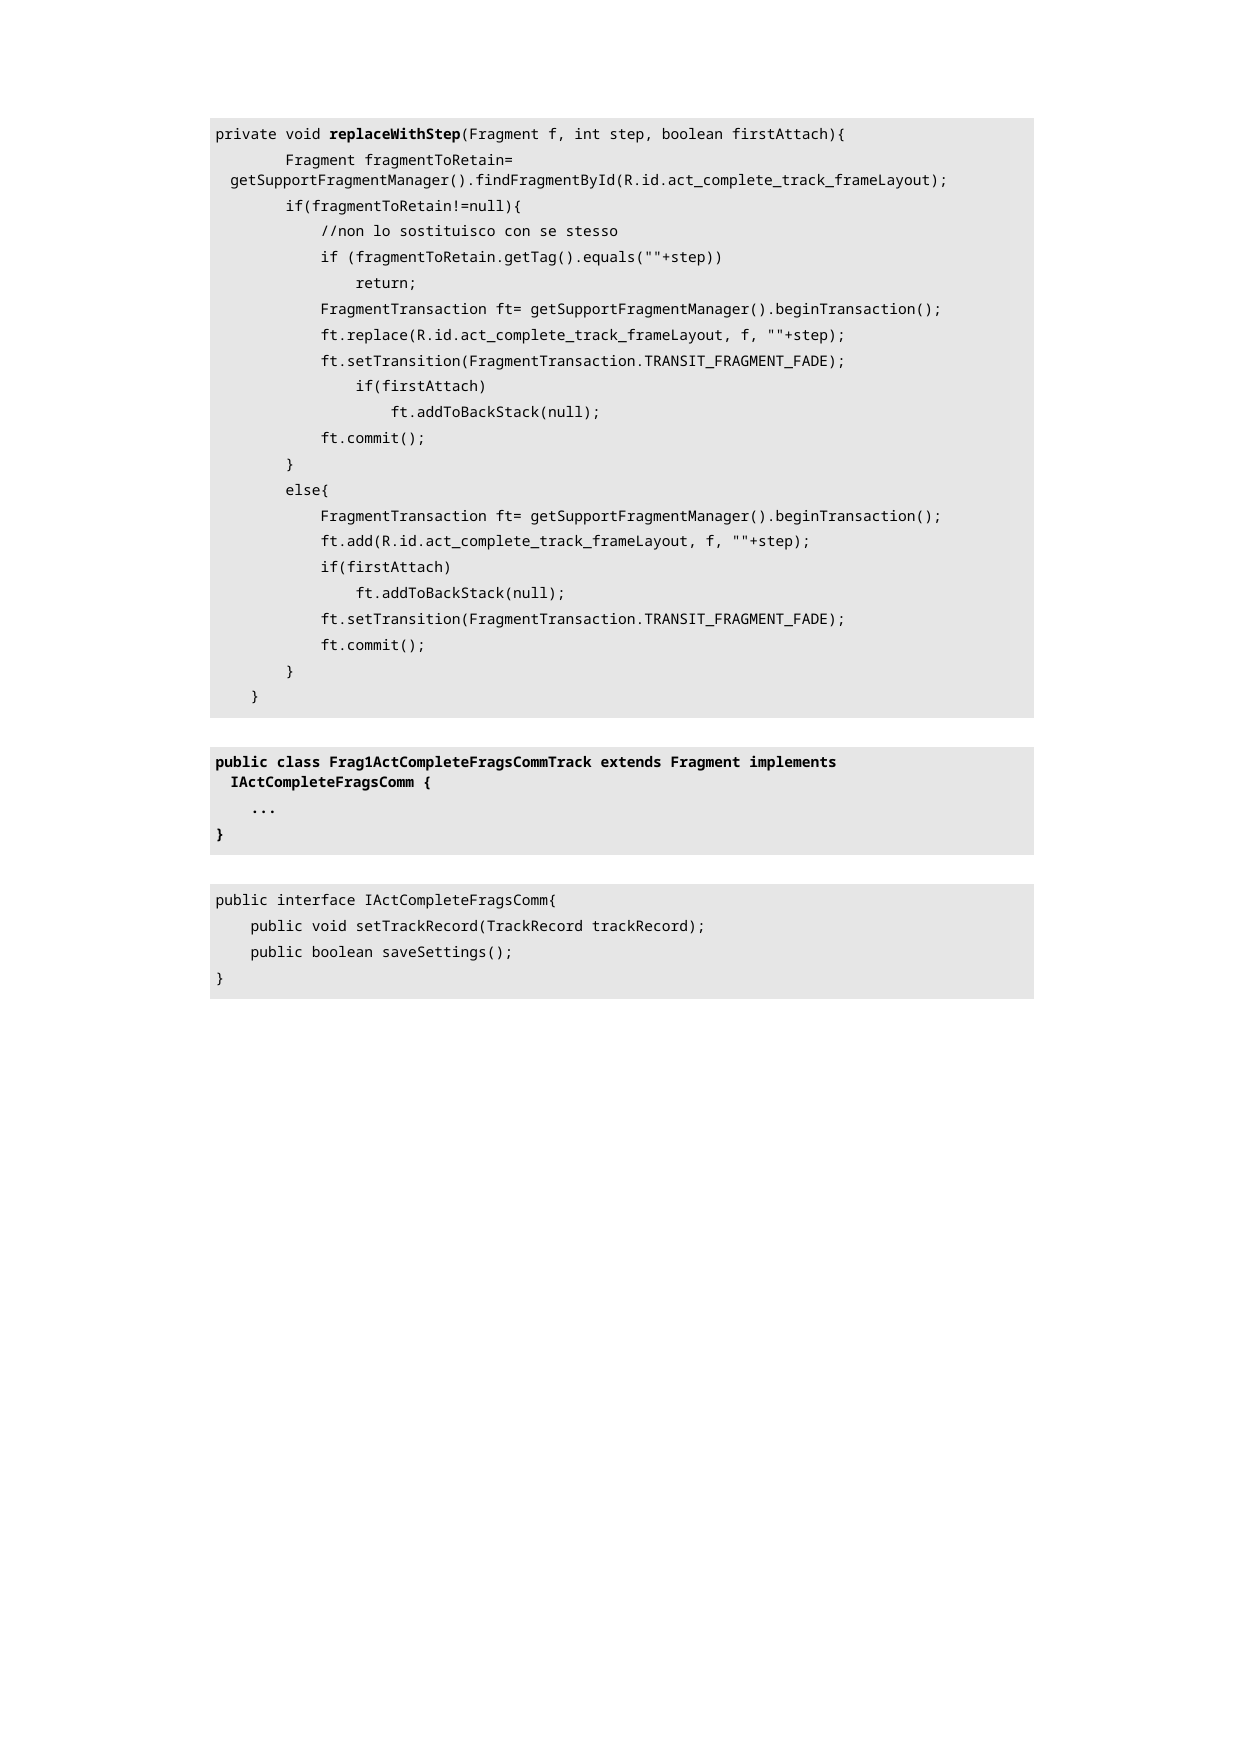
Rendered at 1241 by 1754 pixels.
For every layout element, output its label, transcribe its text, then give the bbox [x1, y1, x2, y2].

table_header private void replaceWithStep(Fragment f, int step, boolean firstAttach){ Fragment fragmentToRetain= getSupportFragmentManager().findFragmentById(R.id.act_complete_track_frameLayout); if(fragmentToRetain!=null){ //non lo sostituisco con se stesso if (fragmentToRetain.getTag().equals(""+step)) return; FragmentTransaction ft= getSupportFragmentManager().beginTransaction(); ft.replace(R.id.act_complete_track_frameLayout, f, ""+step); ft.setTransition(FragmentTransaction.TRANSIT_FRAGMENT_FADE); if(firstAttach) ft.addToBackStack(null); ft.commit(); } else{ FragmentTransaction ft= getSupportFragmentManager().beginTransaction(); ft.add(R.id.act_complete_track_frameLayout, f, ""+step); if(firstAttach) ft.addToBackStack(null); ft.setTransition(FragmentTransaction.TRANSIT_FRAGMENT_FADE); ft.commit(); } } [210, 118, 1034, 718]
table_header public class Frag1ActCompleteFragsCommTrack extends Fragment implements IActCompleteFragsComm { ... } [210, 747, 1034, 855]
table_header public interface IActCompleteFragsComm{ public void setTrackRecord(TrackRecord trackRecord); public boolean saveSettings(); } [210, 884, 1034, 999]
